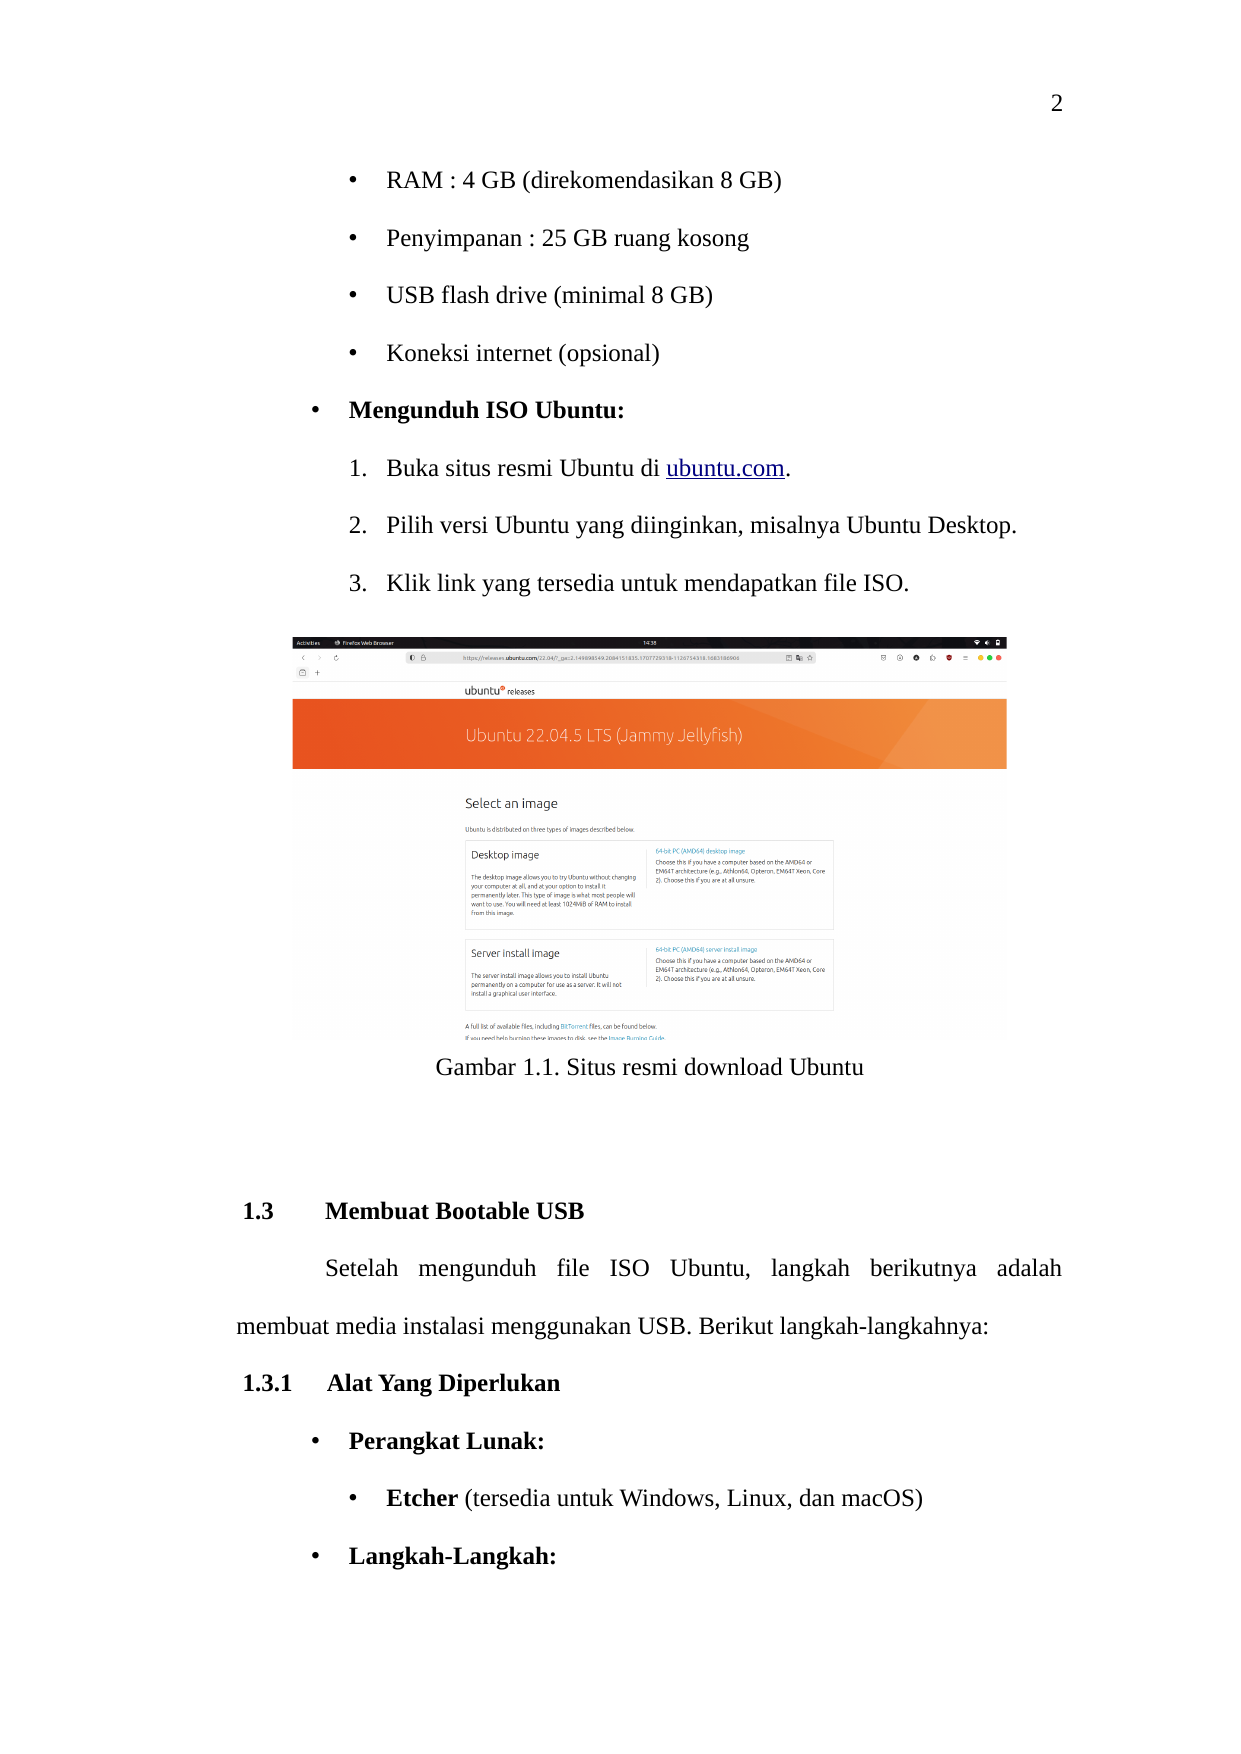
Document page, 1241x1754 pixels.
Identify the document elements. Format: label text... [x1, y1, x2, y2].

list Mengunduh ISO Ubuntu: [311, 395, 1063, 424]
list USB flash drive (minimal 8 GB) [349, 280, 1063, 309]
picture [292, 637, 1007, 1040]
list Perangkat Lunak: [311, 1426, 1063, 1454]
list Koneksi internet (opsional) [349, 338, 1063, 367]
list Klik link yang tersedia untuk mendapatkan file ISO. [349, 568, 1063, 597]
subtitle Membuat Bootable USB [236, 1196, 1063, 1224]
list RAM : 4 GB (direkomendasikan 8 GB) [349, 165, 1063, 194]
list Langkah-Langkah: [311, 1541, 1063, 1569]
list Buka situs resmi Ubuntu di ubuntu.com. [349, 453, 1063, 482]
subtitle Alat yang Diperlukan [236, 1368, 1063, 1397]
list Etcher (tersedia untuk Windows, Linux, dan macOS) [349, 1483, 1063, 1512]
list Gambar 1.1. Situs resmi download Ubuntu [292, 1040, 1007, 1081]
text Setelah mengunduh file ISO Ubuntu, langkah berikutnya adalah membuat media instalasi menggunakan USB. Berikut langkah-langkahnya: [236, 1253, 1063, 1339]
list Pilih versi Ubuntu yang diinginkan, misalnya Ubuntu Desktop. [349, 510, 1063, 539]
list Penyimpanan : 25 GB ruang kosong [349, 223, 1063, 252]
